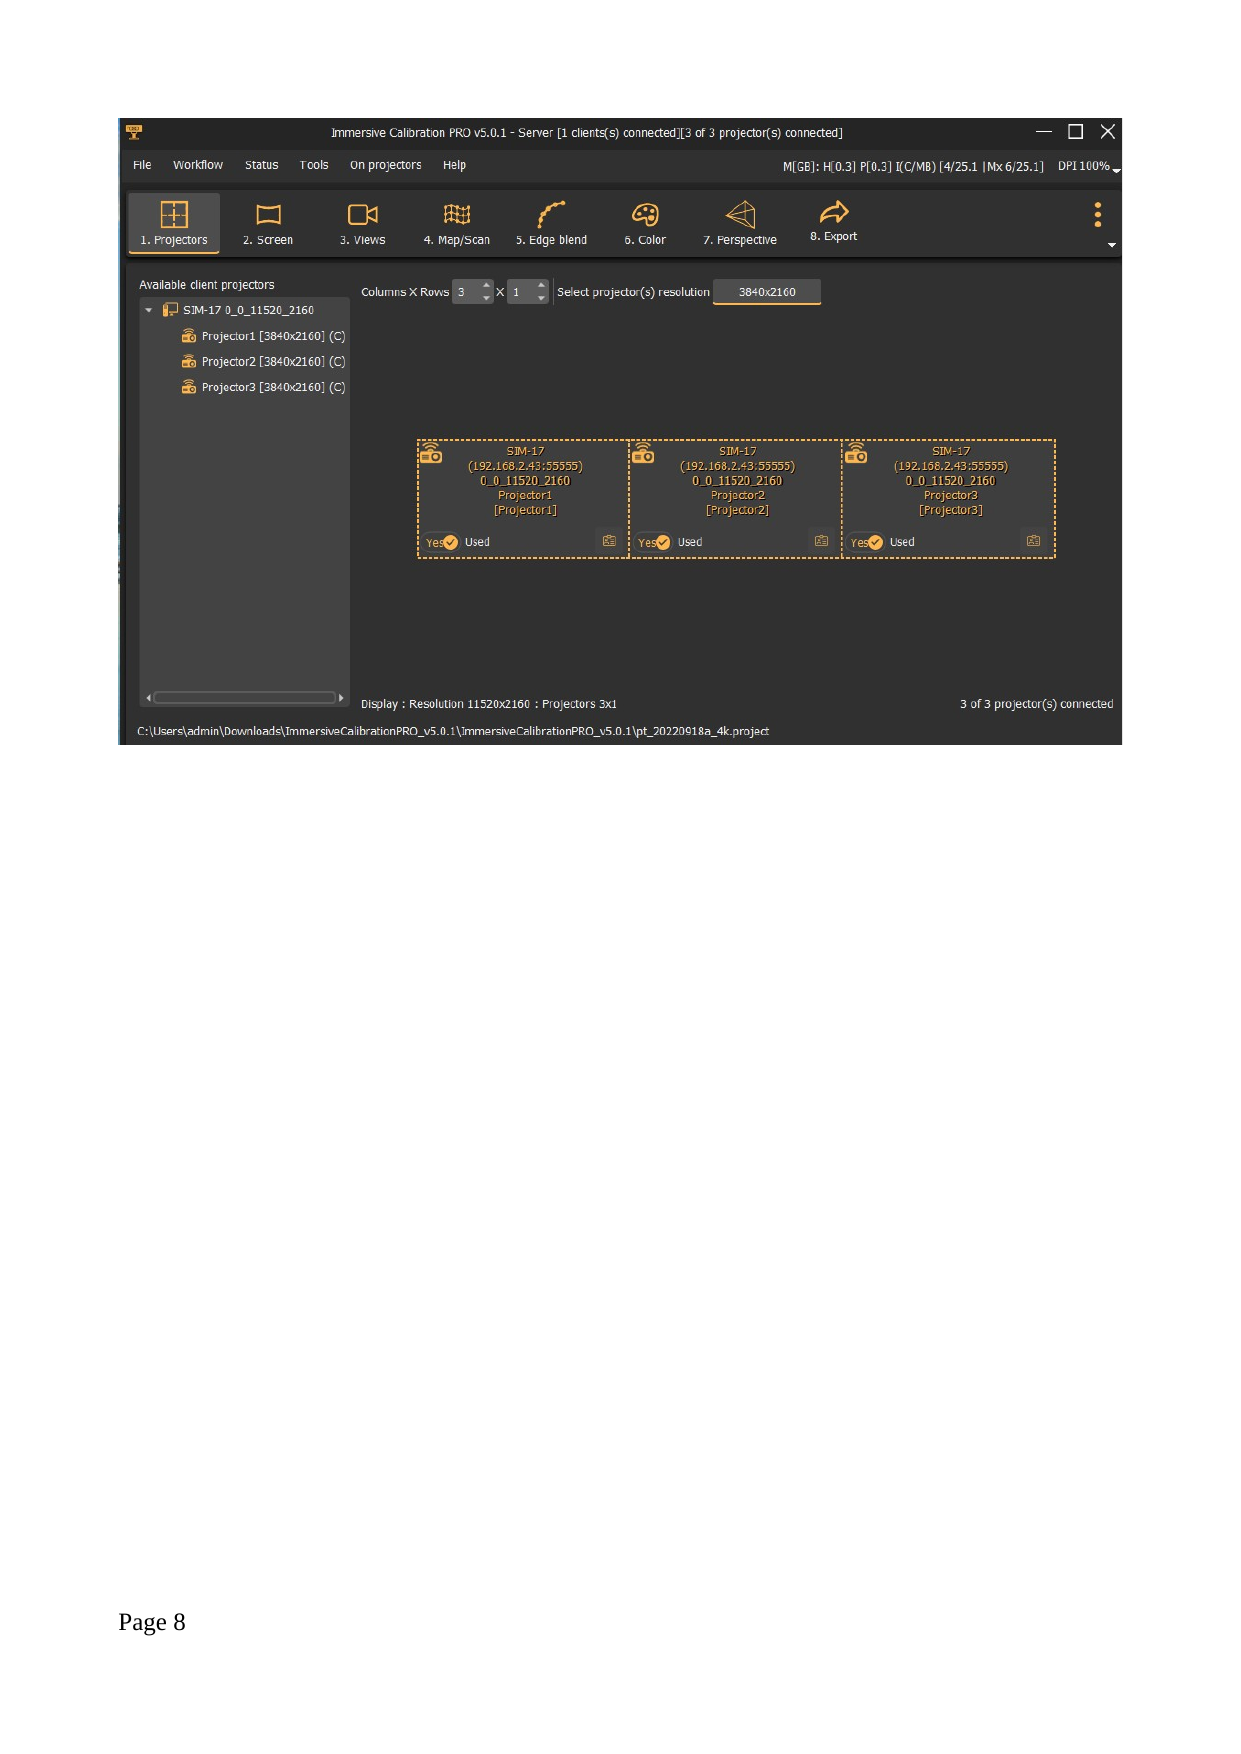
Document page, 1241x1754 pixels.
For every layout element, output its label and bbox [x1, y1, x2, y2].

picture [118, 118, 1123, 745]
